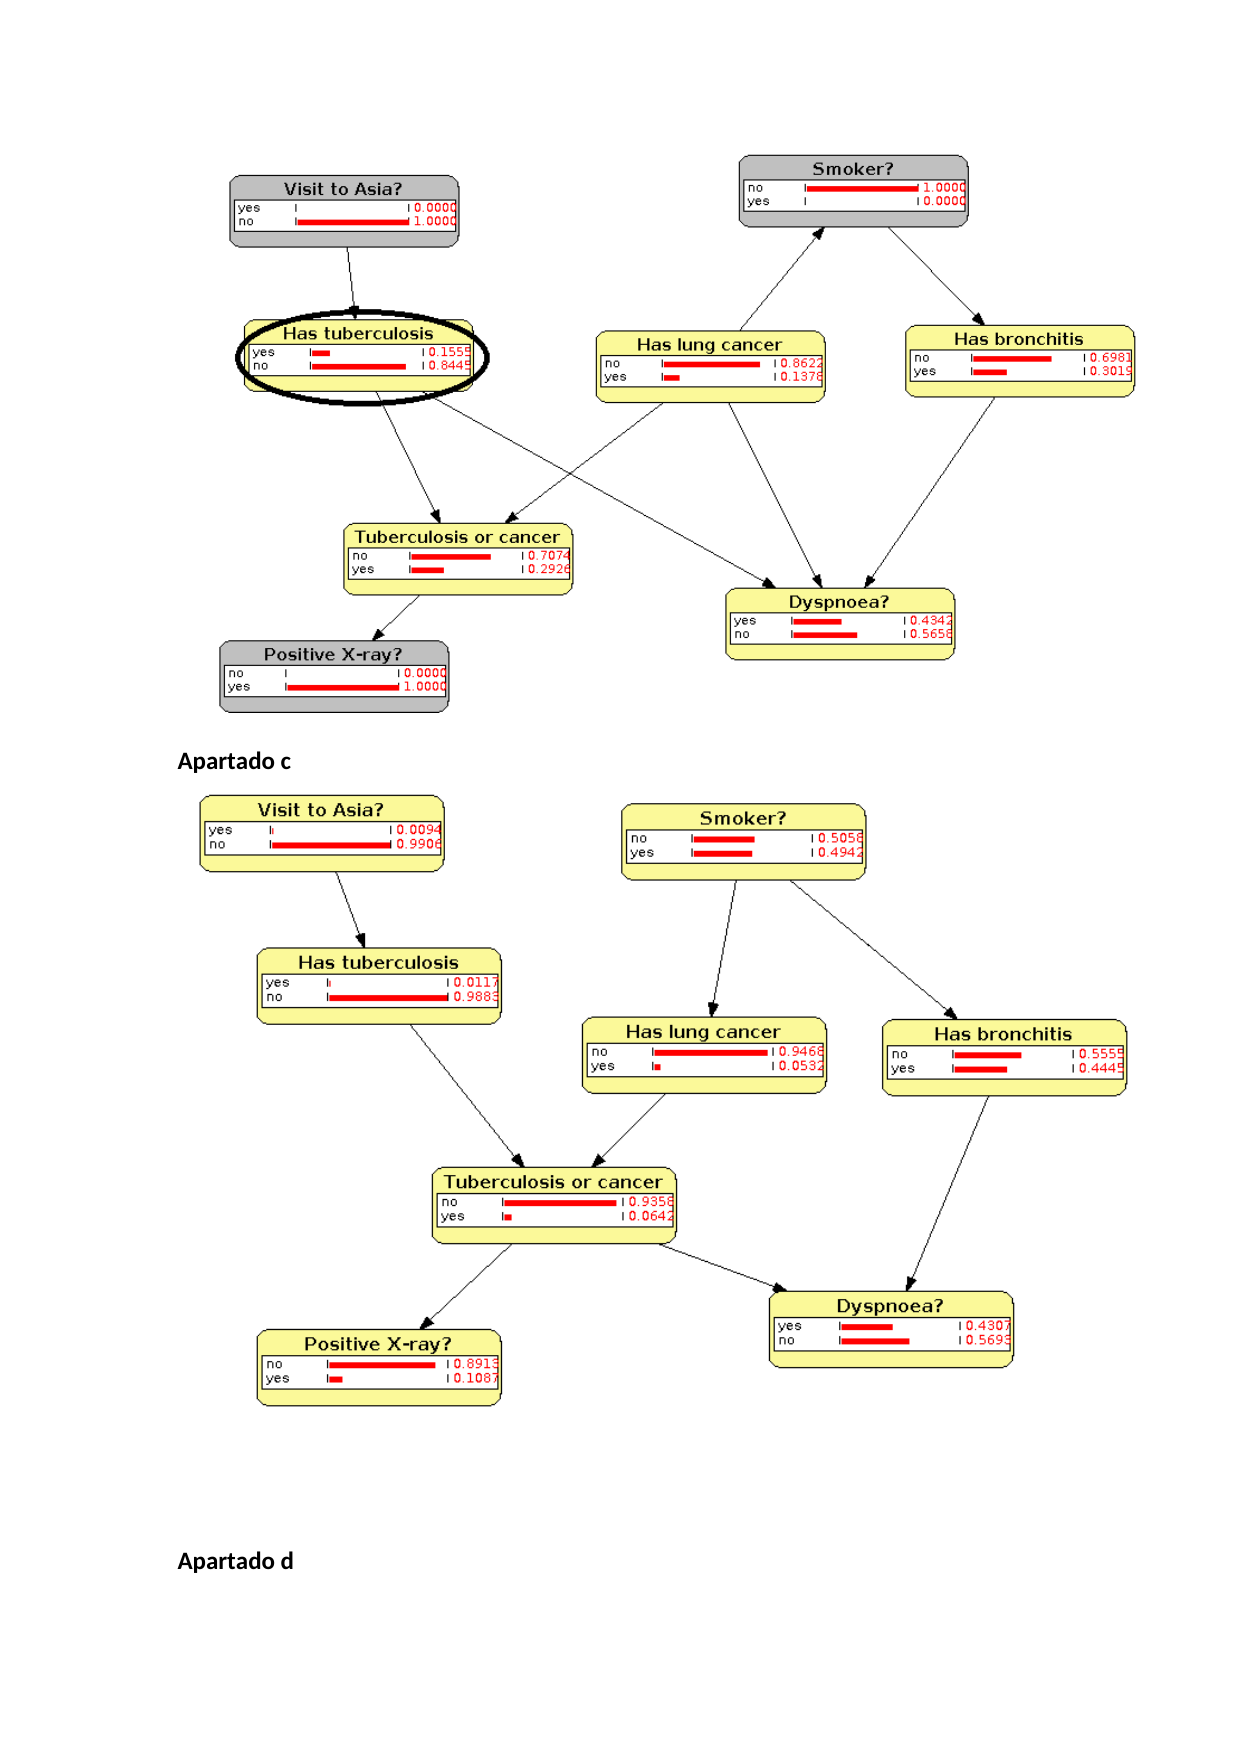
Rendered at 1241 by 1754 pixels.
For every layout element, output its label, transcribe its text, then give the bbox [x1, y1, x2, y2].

text Apartado c [177, 746, 1063, 776]
text Apartado d [177, 1545, 1063, 1576]
